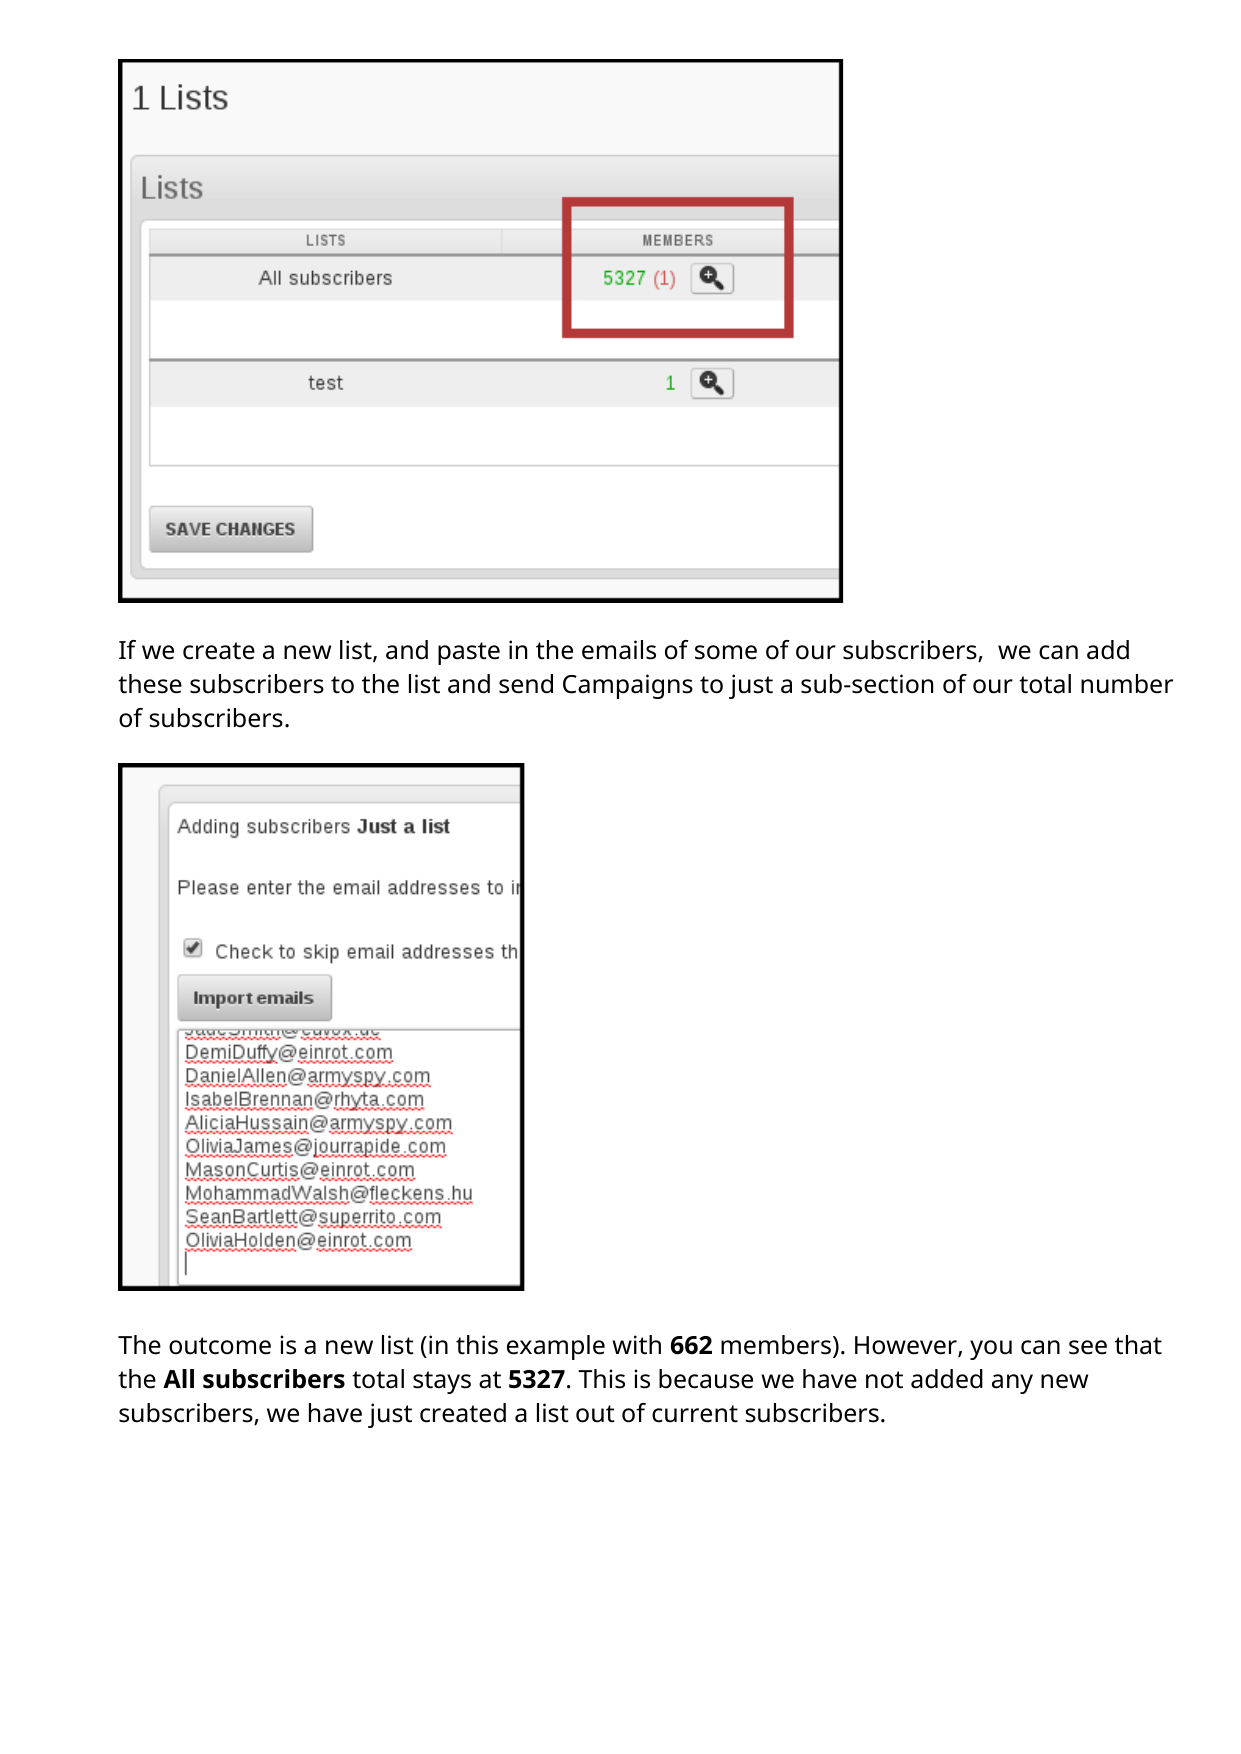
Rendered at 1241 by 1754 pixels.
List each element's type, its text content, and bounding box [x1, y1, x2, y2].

text If we create a new list, and paste in the emails of some of our subscribers, we can add these subscribers to the list and send Campaigns to just a sub-section of our total number of subscribers. [118, 632, 1181, 734]
picture [118, 59, 844, 603]
text The outcome is a new list (in this example with 662 members). However, you can see that the All subscribers total stays at 5327. This is because we have not added any new subscribers, we have just created a list out of current subscribers. [118, 1327, 1181, 1429]
picture [118, 763, 525, 1291]
